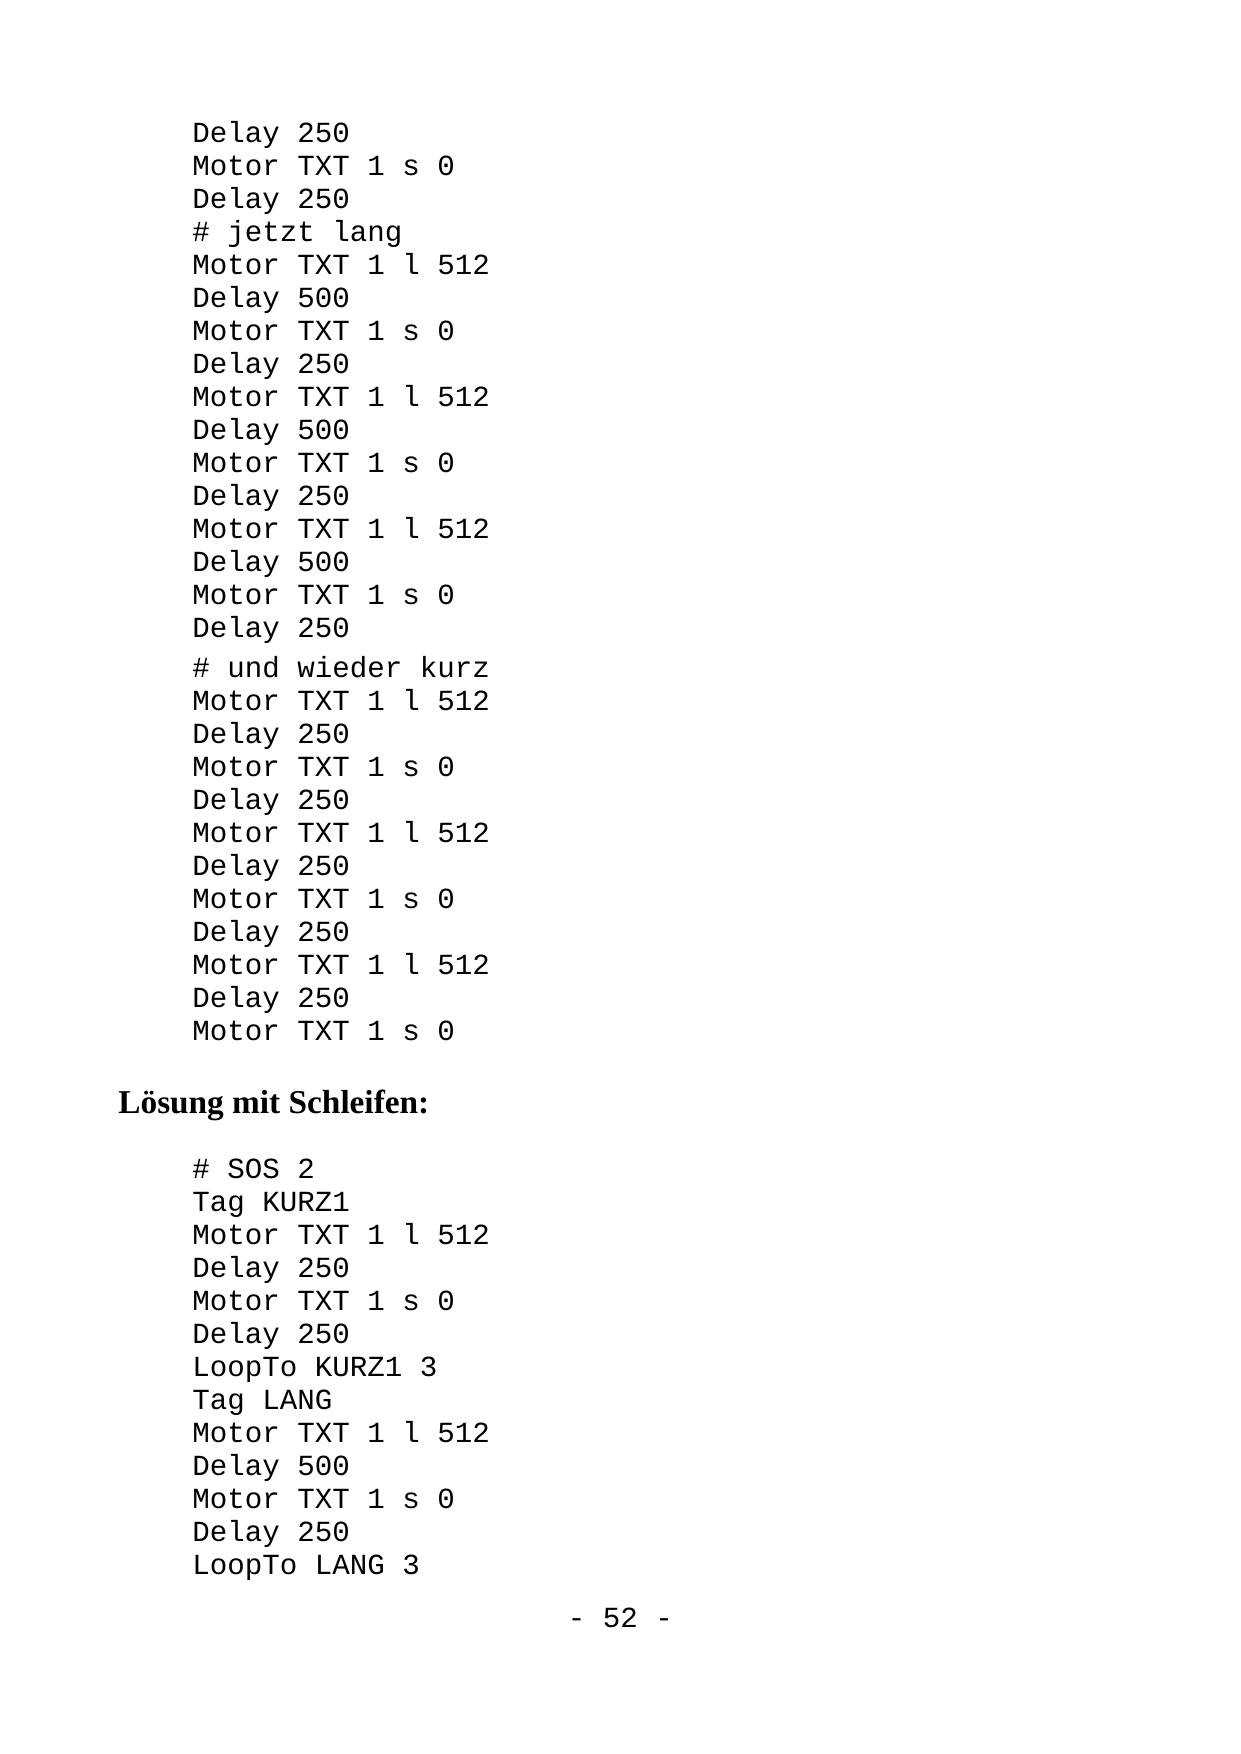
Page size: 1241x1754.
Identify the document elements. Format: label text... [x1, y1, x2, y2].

text Delay 500 [118, 547, 1122, 580]
text Motor TXT 1 l 512 [118, 514, 1122, 547]
text Motor TXT 1 s 0 [118, 884, 1122, 917]
text Motor TXT 1 s 0 [118, 1017, 1122, 1049]
text Motor TXT 1 s 0 [118, 316, 1122, 349]
text Delay 250 [118, 613, 1122, 646]
text Delay 250 [118, 184, 1122, 217]
text Motor TXT 1 l 512 [118, 250, 1122, 283]
text Delay 250 [118, 118, 1122, 151]
text Motor TXT 1 s 0 [118, 448, 1122, 481]
text LoopTo KURZ1 3 [118, 1352, 1122, 1385]
text # SOS 2 [118, 1154, 1122, 1187]
text Motor TXT 1 s 0 [118, 1484, 1122, 1517]
text Motor TXT 1 l 512 [118, 1220, 1122, 1253]
text Delay 250 [118, 851, 1122, 884]
text Delay 500 [118, 1451, 1122, 1484]
text Motor TXT 1 l 512 [118, 382, 1122, 415]
text Delay 250 [118, 481, 1122, 514]
text Delay 250 [118, 917, 1122, 951]
text Delay 500 [118, 415, 1122, 448]
text Tag KURZ1 [118, 1187, 1122, 1220]
text Tag LANG [118, 1385, 1122, 1418]
text Delay 250 [118, 719, 1122, 752]
text Delay 250 [118, 785, 1122, 818]
text LoopTo LANG 3 [118, 1550, 1122, 1583]
text Delay 250 [118, 1517, 1122, 1550]
text Motor TXT 1 l 512 [118, 686, 1122, 719]
text Delay 500 [118, 283, 1122, 316]
text Motor TXT 1 l 512 [118, 1418, 1122, 1451]
text # jetzt lang [118, 217, 1122, 250]
text Motor TXT 1 l 512 [118, 951, 1122, 983]
text Delay 250 [118, 349, 1122, 382]
text Lösung mit Schleifen: [118, 1083, 1122, 1121]
text Motor TXT 1 s 0 [118, 1286, 1122, 1319]
text Motor TXT 1 l 512 [118, 818, 1122, 851]
text Motor TXT 1 s 0 [118, 752, 1122, 785]
text Motor TXT 1 s 0 [118, 151, 1122, 184]
text Delay 250 [118, 1253, 1122, 1286]
text Motor TXT 1 s 0 [118, 580, 1122, 613]
text Delay 250 [118, 1319, 1122, 1352]
text Delay 250 [118, 983, 1122, 1017]
text # und wieder kurz [118, 646, 1122, 686]
